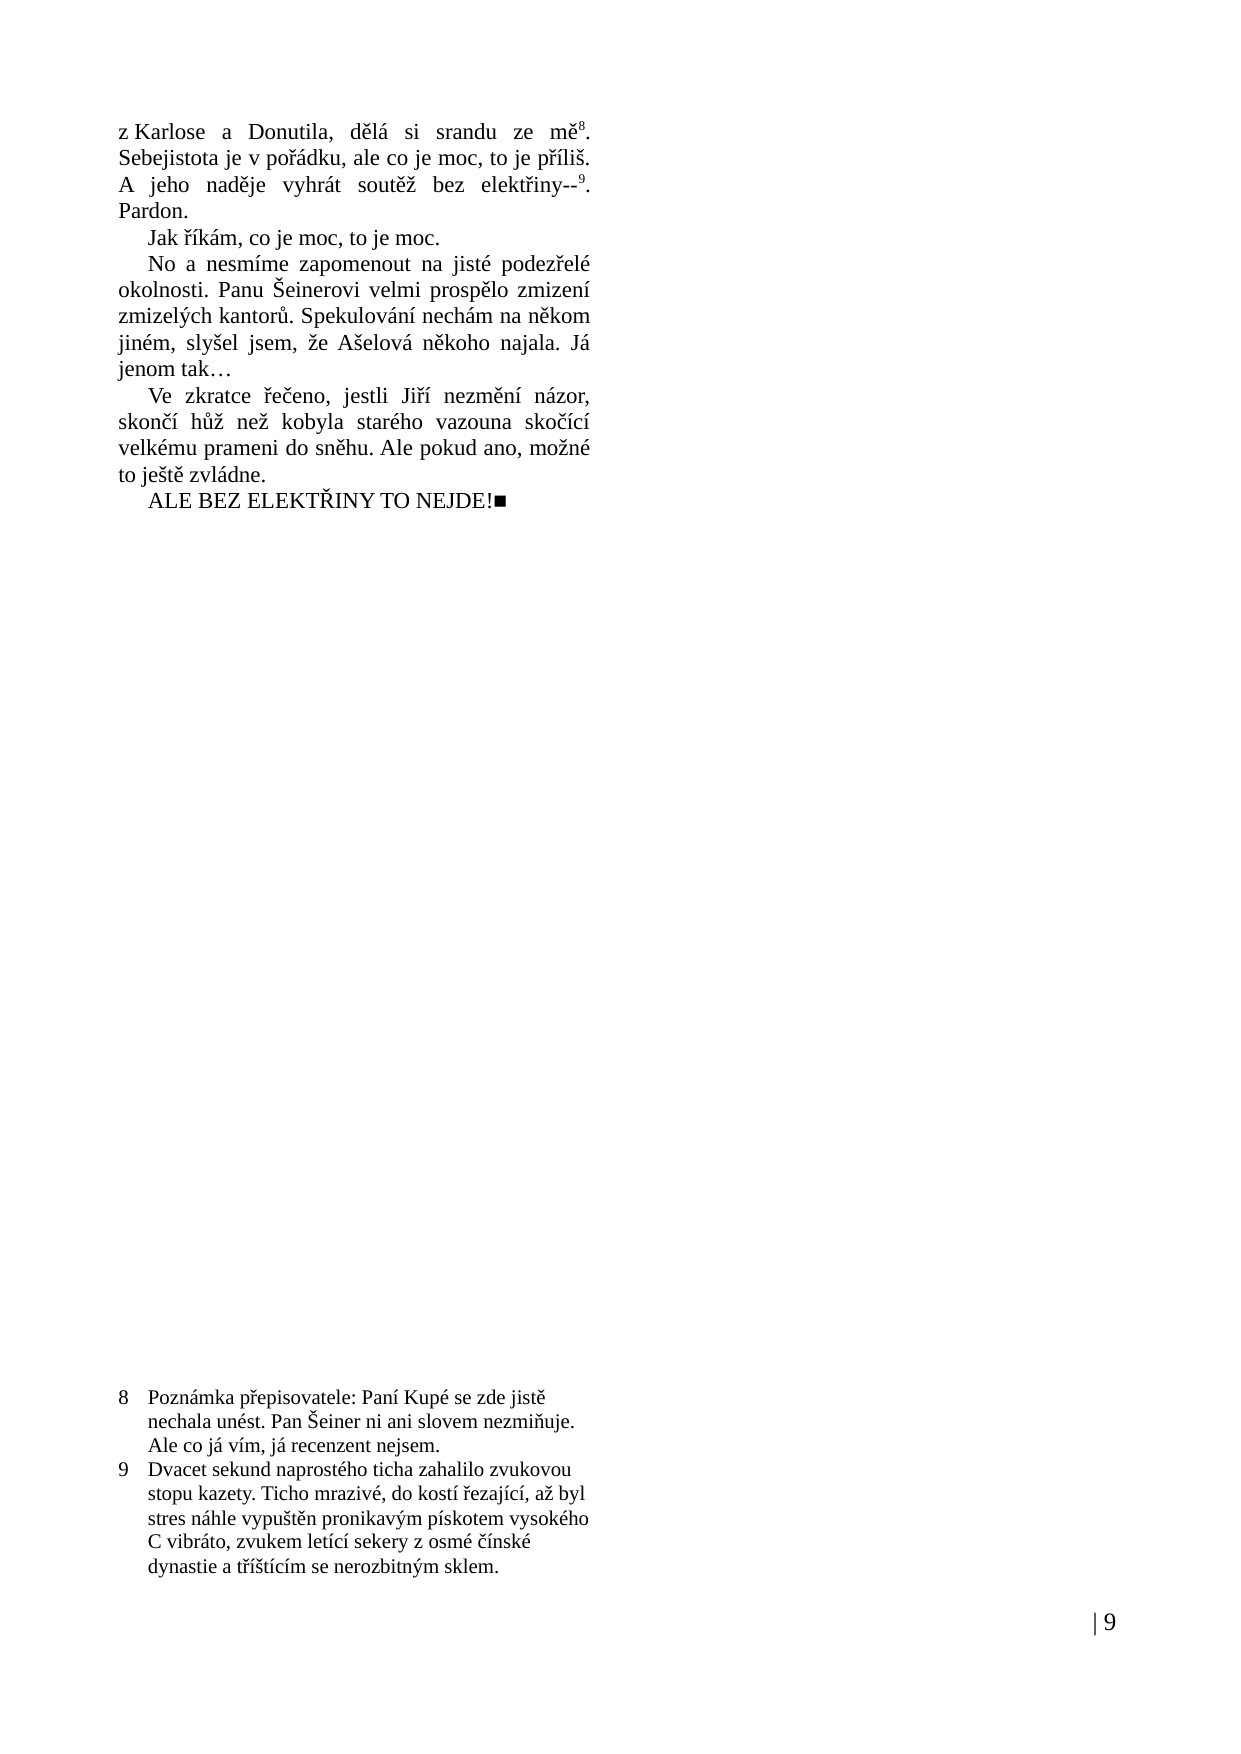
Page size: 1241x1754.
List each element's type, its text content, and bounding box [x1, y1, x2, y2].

text z Karlose a Donutila, dělá si srandu ze mě. Sebejistota je v pořádku, ale co je moc, to je příliš. A jeho naděje vyhrát soutěž bez elektřiny--. Pardon. [118, 118, 591, 223]
text No a nesmíme zapomenout na jisté podezřelé okolnosti. Panu Šeinerovi velmi prospělo zmizení zmizelých kantorů. Spekulování nechám na někom jiném, slyšel jsem, že Ašelová někoho najala. Já jenom tak… [118, 250, 591, 382]
text Poznámka přepisovatele: Paní Kupé se zde jistě nechala unést. Pan Šeiner ni ani slovem nezmiňuje. Ale co já vím, já recenzent nejsem. [118, 1385, 591, 1457]
text Jak říkám, co je moc, to je moc. [118, 223, 591, 250]
text ALE BEZ ELEKTŘINY TO NEJDE!■ [118, 487, 591, 513]
text Ve zkratce řečeno, jestli Jiří nezmění názor, skončí hůž než kobyla starého vazouna skočící velkému prameni do sněhu. Ale pokud ano, možné to ještě zvládne. [118, 382, 591, 487]
text Dvacet sekund naprostého ticha zahalilo zvukovou stopu kazety. Ticho mrazivé, do kostí řezající, až byl stres náhle vypuštěn pronikavým pískotem vysokého C vibráto, zvukem letící sekery z osmé čínské dynastie a tříštícím se nerozbitným sklem. [118, 1457, 591, 1578]
